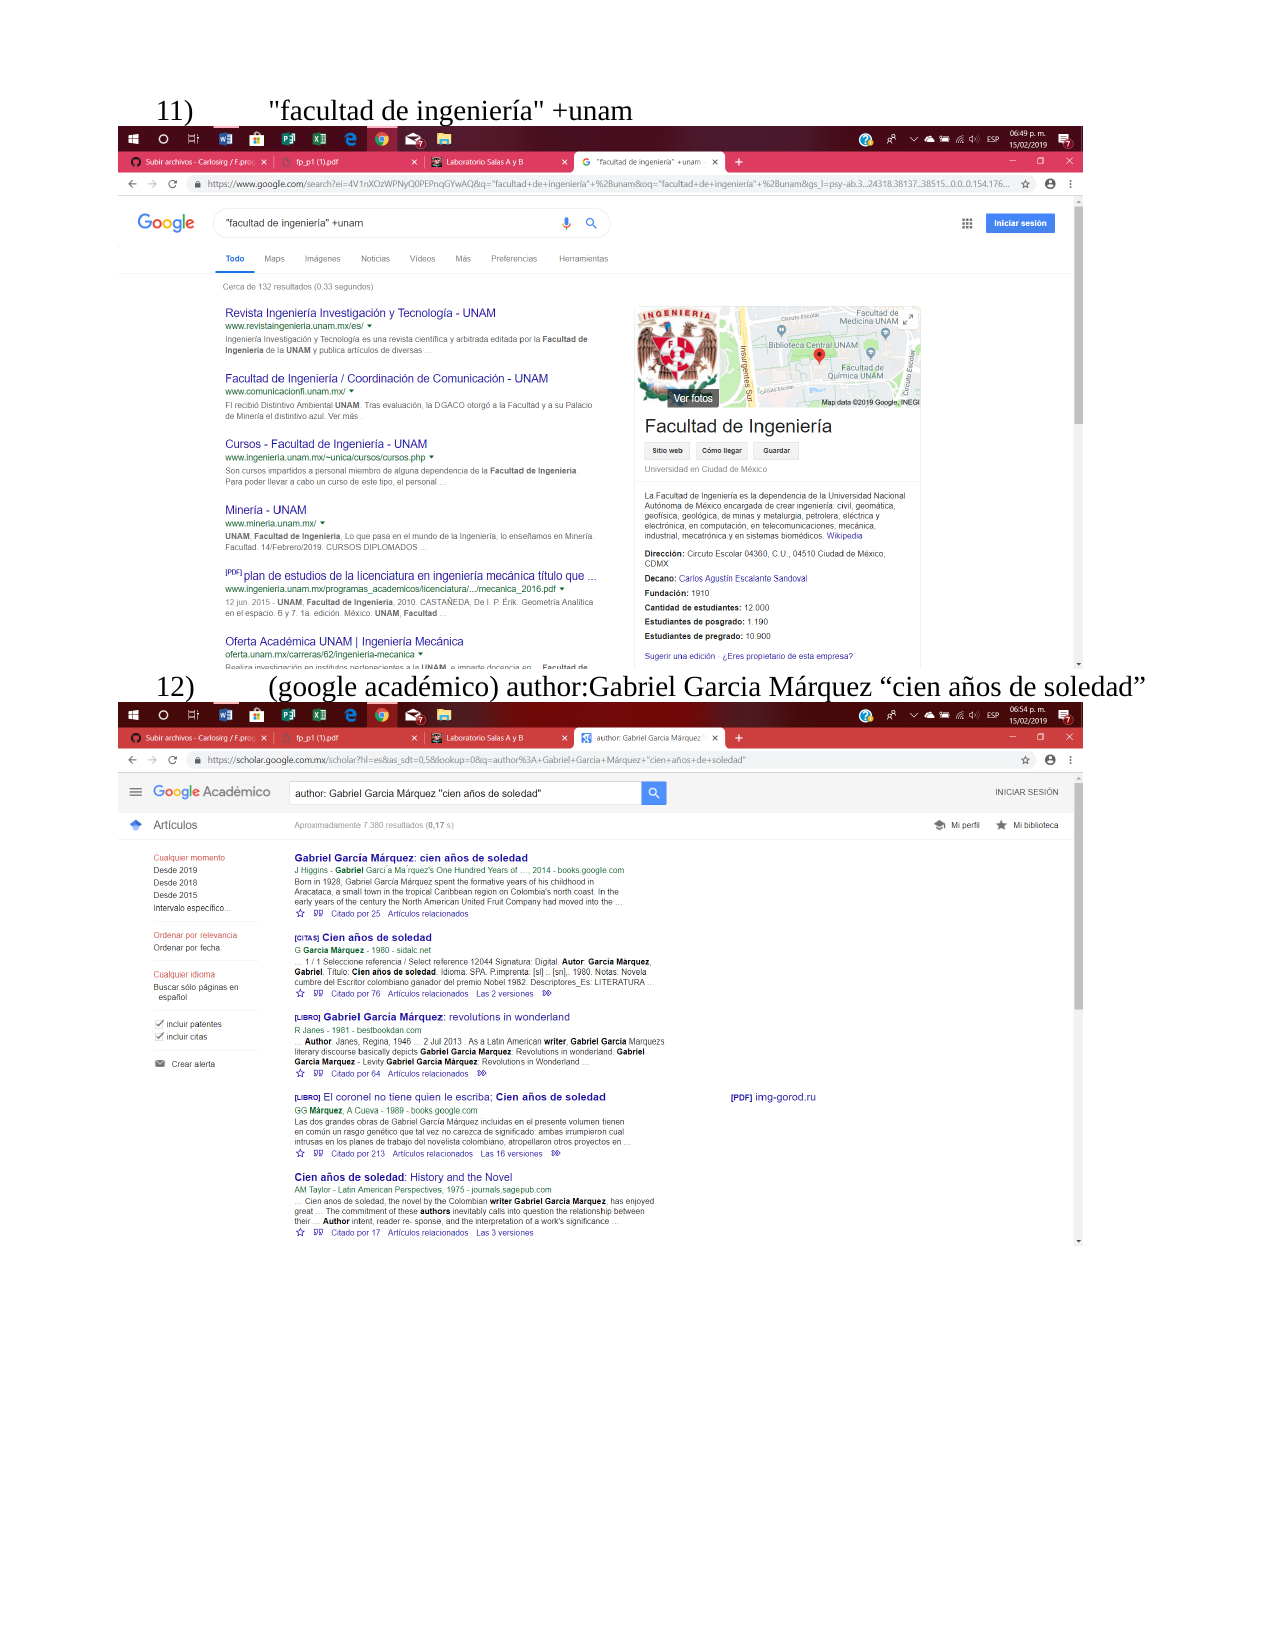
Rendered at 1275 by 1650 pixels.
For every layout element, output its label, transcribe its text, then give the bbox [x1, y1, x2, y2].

list (google académico) author:Gabriel Garcia Márquez “cien años de soledad” [156, 669, 1205, 702]
list "facultad de ingeniería" +unam [156, 93, 1205, 126]
